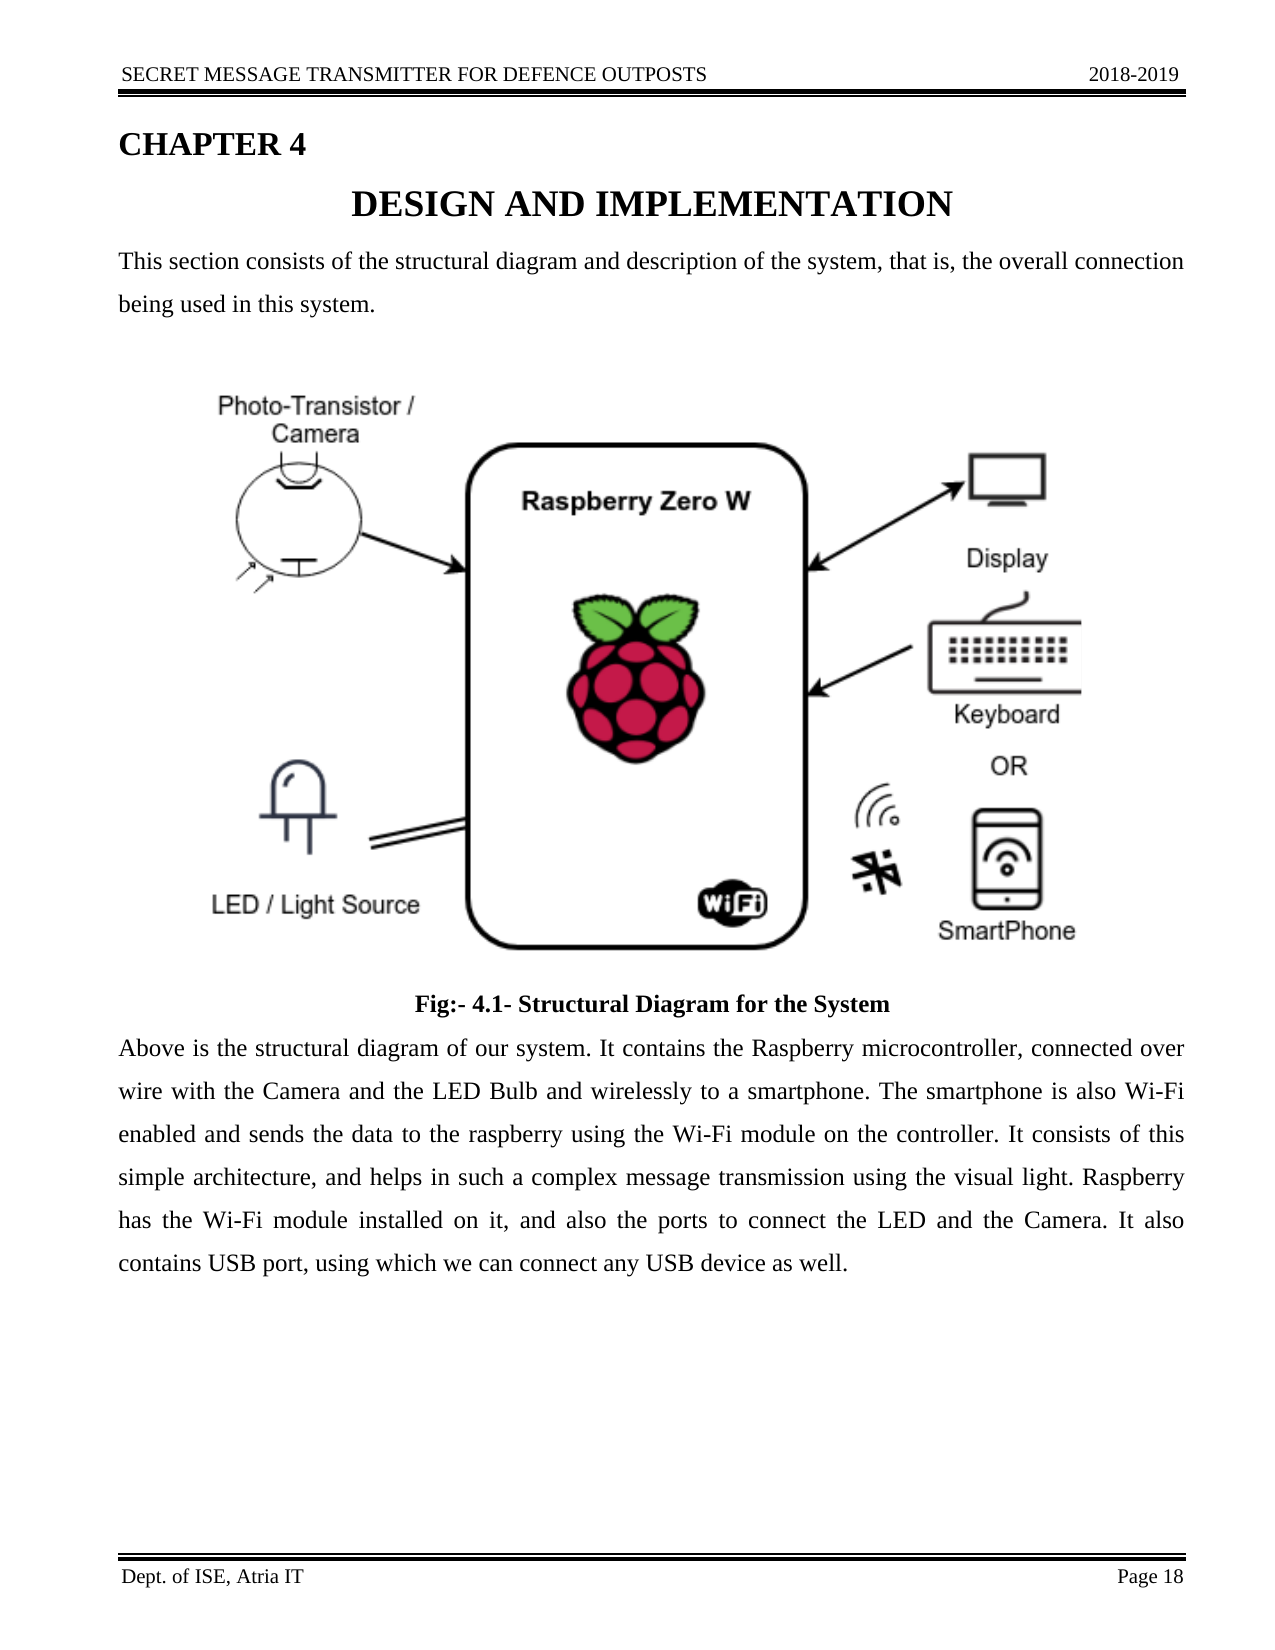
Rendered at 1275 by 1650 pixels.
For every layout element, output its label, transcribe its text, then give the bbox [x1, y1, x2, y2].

text Fig:- 4.1- Structural Diagram for the System [118, 332, 1186, 1018]
text Above is the structural diagram of our system. It contains the Raspberry microcontroller, connected over wire with the Camera and the LED Bulb and wirelessly to a smartphone. The smartphone is also Wi-Fi enabled and sends the data to the raspberry using the Wi-Fi module on the controller. It consists of this simple architecture, and helps in such a complex message transmission using the visual light. Raspberry has the Wi-Fi module installed on it, and also the ports to connect the LED and the Camera. It also contains USB port, using which we can connect any USB device as well. [118, 1033, 1186, 1277]
text This section consists of the structural diagram and description of the system, that is, the overall connection being used in this system. [118, 246, 1186, 318]
picture [196, 358, 1082, 966]
text DESIGN AND IMPLEMENTATION [118, 182, 1186, 225]
text CHAPTER 4 [118, 124, 1186, 162]
